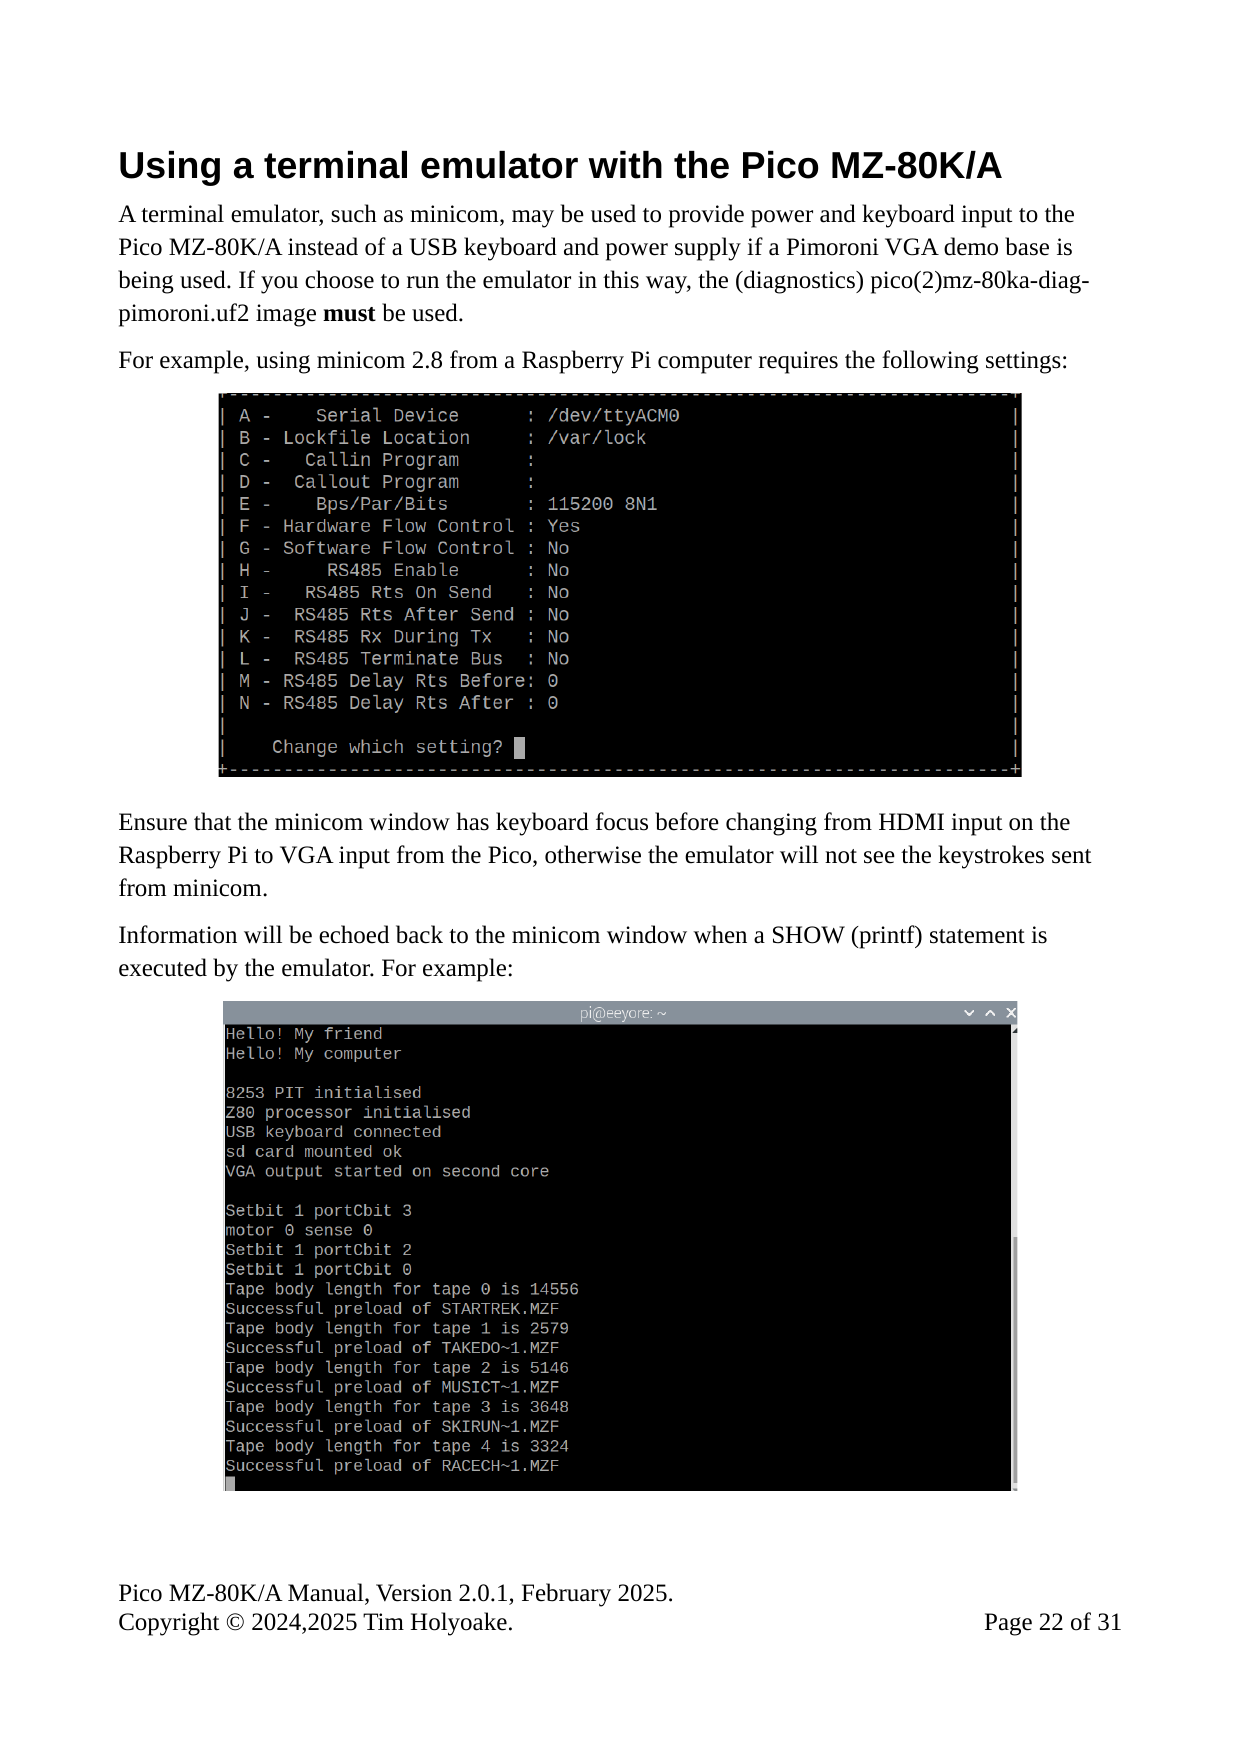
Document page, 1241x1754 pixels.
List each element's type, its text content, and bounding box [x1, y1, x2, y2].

text A terminal emulator, such as minicom, may be used to provide power and keyboard input to the Pico MZ-80K/A instead of a USB keyboard and power supply if a Pimoroni VGA demo base is being used. If you choose to run the emulator in this way, the (diagnostics) pico(2)mz-80ka-diag-pimoroni.uf2 image must be used. [118, 199, 1122, 327]
picture [218, 393, 1022, 777]
subtitle Using a terminal emulator with the Pico MZ-80K/A [118, 143, 1122, 186]
text Ensure that the minicom window has keyboard focus before changing from HDMI input on the Raspberry Pi to VGA input from the Pico, otherwise the emulator will not see the keystrokes sent from minicom. [118, 807, 1122, 902]
picture [223, 1001, 1018, 1491]
text For example, using minicom 2.8 from a Raspberry Pi computer requires the following settings: [118, 345, 1122, 374]
text Information will be echoed back to the minicom window when a SHOW (printf) statement is executed by the emulator. For example: [118, 921, 1122, 982]
